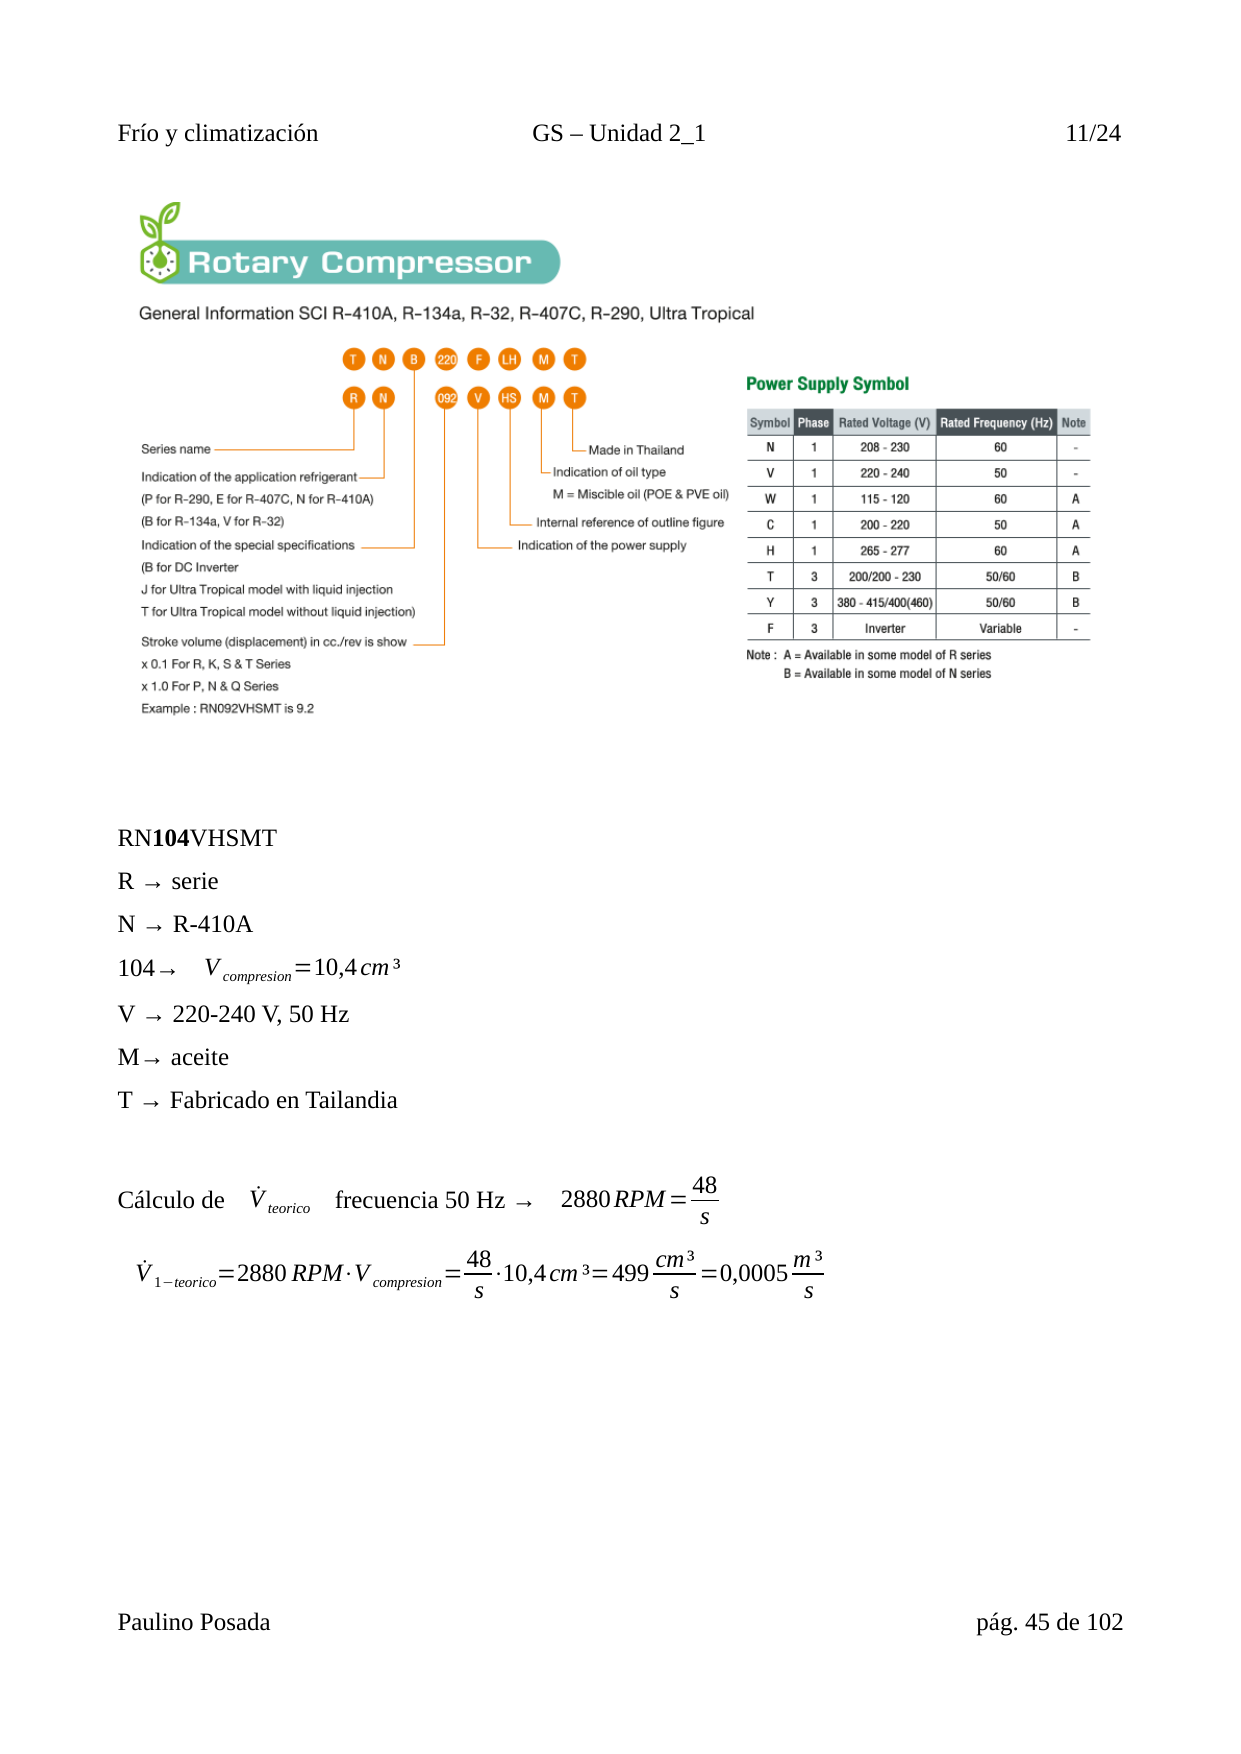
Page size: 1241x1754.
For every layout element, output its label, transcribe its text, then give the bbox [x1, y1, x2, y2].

text R → serie [117, 866, 1123, 895]
picture [117, 202, 1122, 728]
text T → Fabricado en Tailandia [117, 1086, 1123, 1114]
text V → 220-240 V, 50 Hz [117, 999, 1123, 1028]
text RN104VHSMT [117, 823, 1123, 852]
text M→ aceite [117, 1042, 1123, 1071]
text 104→ [117, 953, 1123, 985]
text Cálculo de frecuencia 50 Hz → [117, 1172, 1123, 1231]
text N → R-410A [117, 909, 1123, 938]
